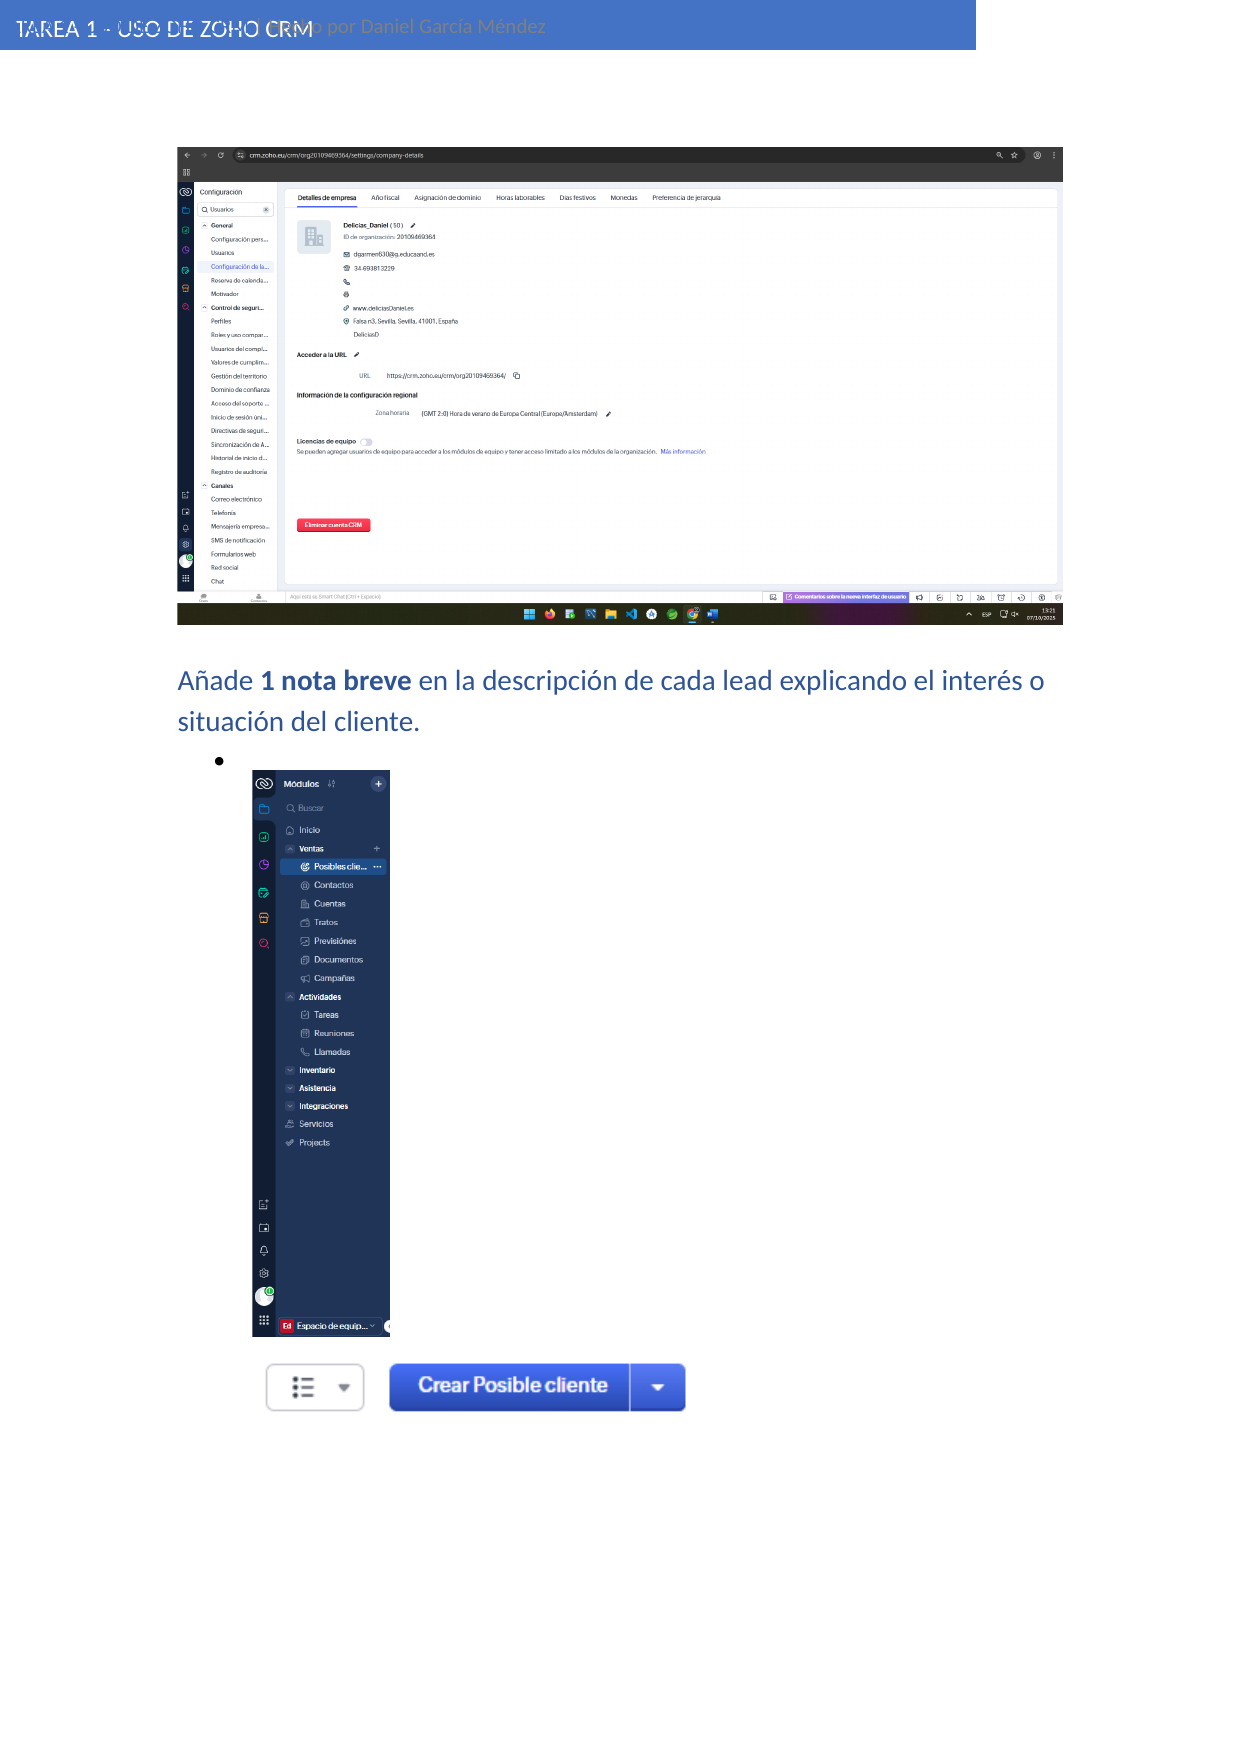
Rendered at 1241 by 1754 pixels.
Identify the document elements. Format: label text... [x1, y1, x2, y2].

subtitle Añade 1 nota breve en la descripción de cada lead explicando el interés o situación del cliente. [177, 662, 1063, 739]
